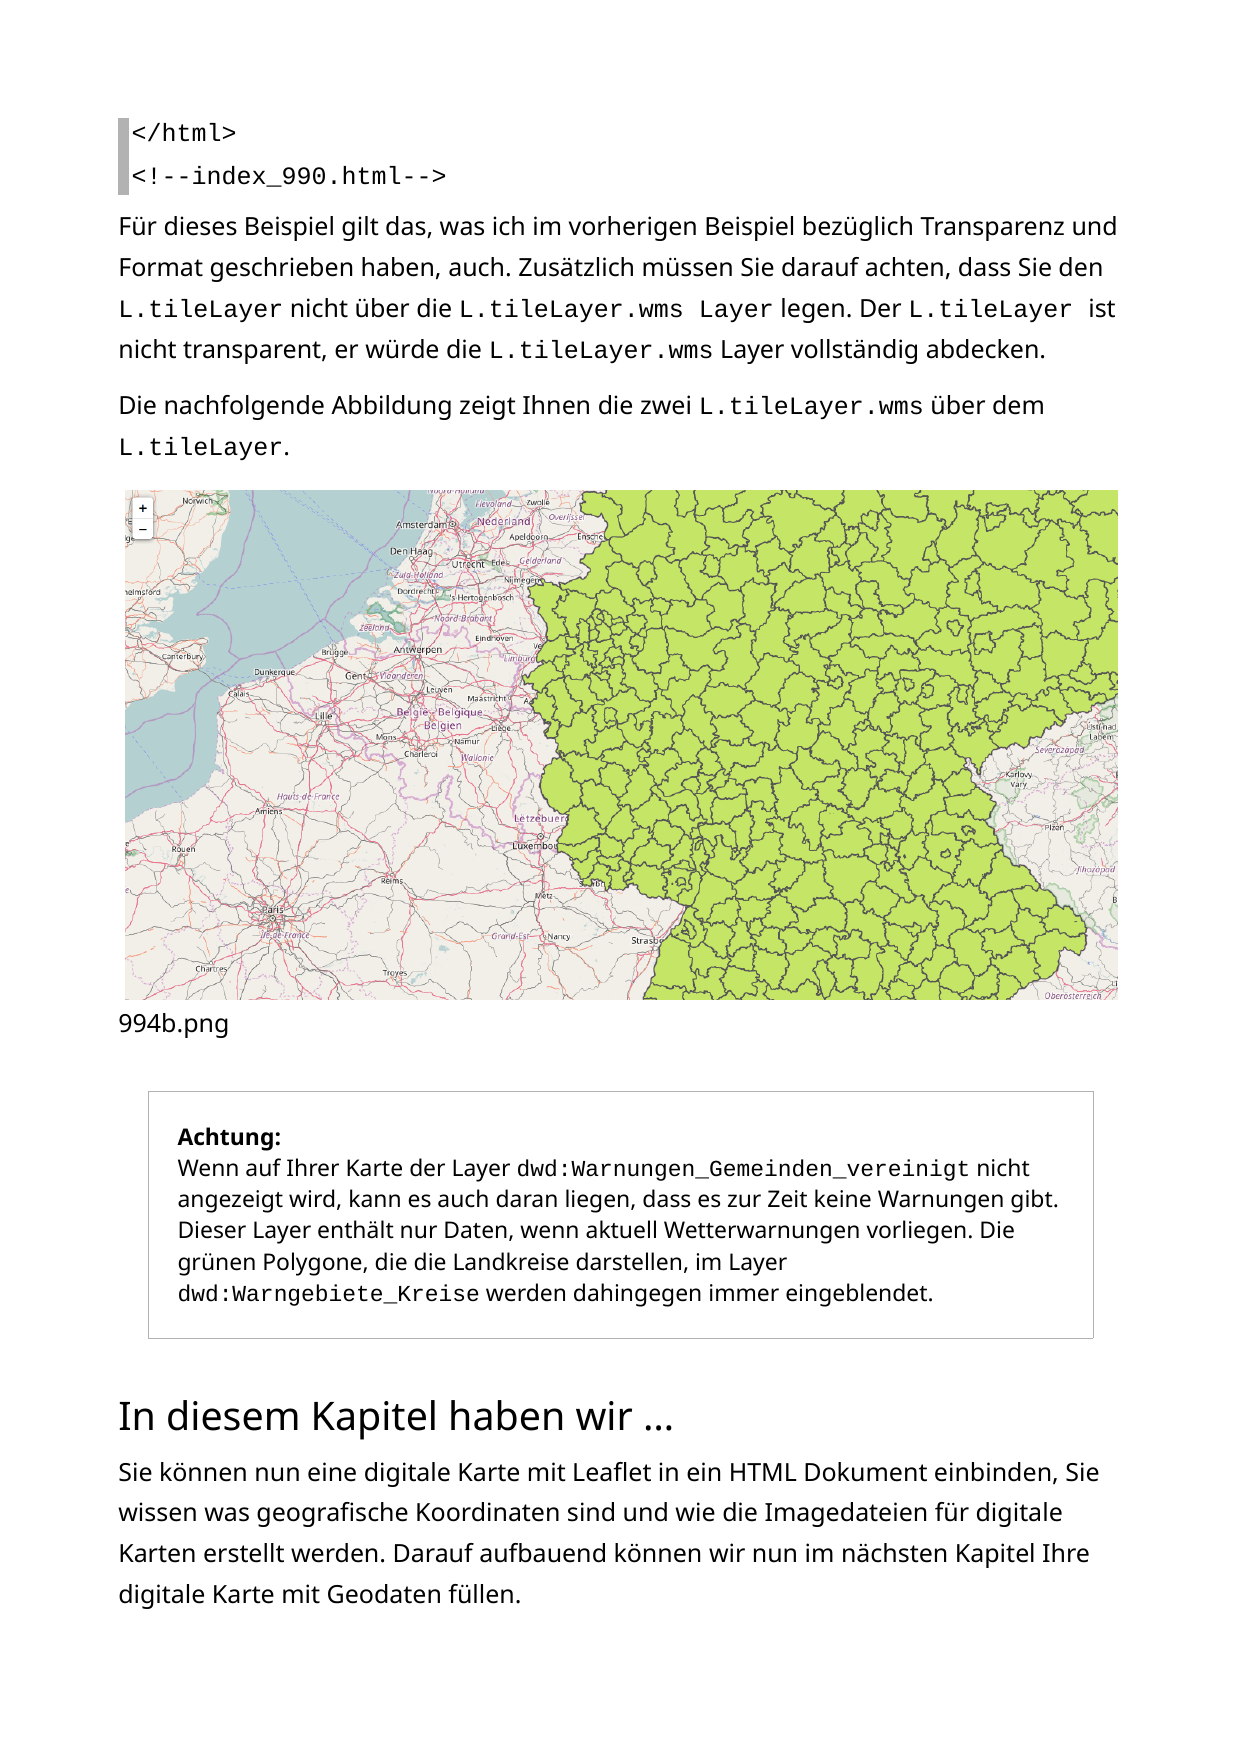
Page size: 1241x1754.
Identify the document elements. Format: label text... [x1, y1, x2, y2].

text </html> <!--index_990.html--> [129, 118, 1122, 195]
text Für dieses Beispiel gilt das, was ich im vorherigen Beispiel bezüglich Transparenz und Format geschrieben haben, auch. Zusätzlich müssen Sie darauf achten, dass Sie den L.tileLayer nicht über die L.tileLayer.wms Layer legen. Der L.tileLayer ist nicht transparent, er würde die L.tileLayer.wms Layer vollständig abdecken. [118, 209, 1122, 366]
text Achtung: Wenn auf Ihrer Karte der Layer dwd:Warnungen_Gemeinden_vereinigt nicht angezeigt wird, kann es auch daran liegen, dass es zur Zeit keine Warnungen gibt. Dieser Layer enthält nur Daten, wenn aktuell Wetterwarnungen vorliegen. Die grünen Polygone, die die Landkreise darstellen, im Layer dwd:Warngebiete_Kreise werden dahingegen immer eingeblendet. [149, 1092, 1093, 1338]
text Die nachfolgende Abbildung zeigt Ihnen die zwei L.tileLayer.wms über dem L.tileLayer. [118, 387, 1122, 463]
text Sie können nun eine digitale Karte mit Leaflet in ein HTML Dokument einbinden, Sie wissen was geografische Koordinaten sind und wie die Imagedateien für digitale Karten erstellt werden. Darauf aufbauend können wir nun im nächsten Kapitel Ihre digitale Karte mit Geodaten füllen. [118, 1454, 1122, 1611]
picture [118, 483, 1123, 1000]
text 994b.png [118, 1000, 1122, 1040]
subtitle In diesem Kapitel haben wir … [118, 1388, 1122, 1442]
